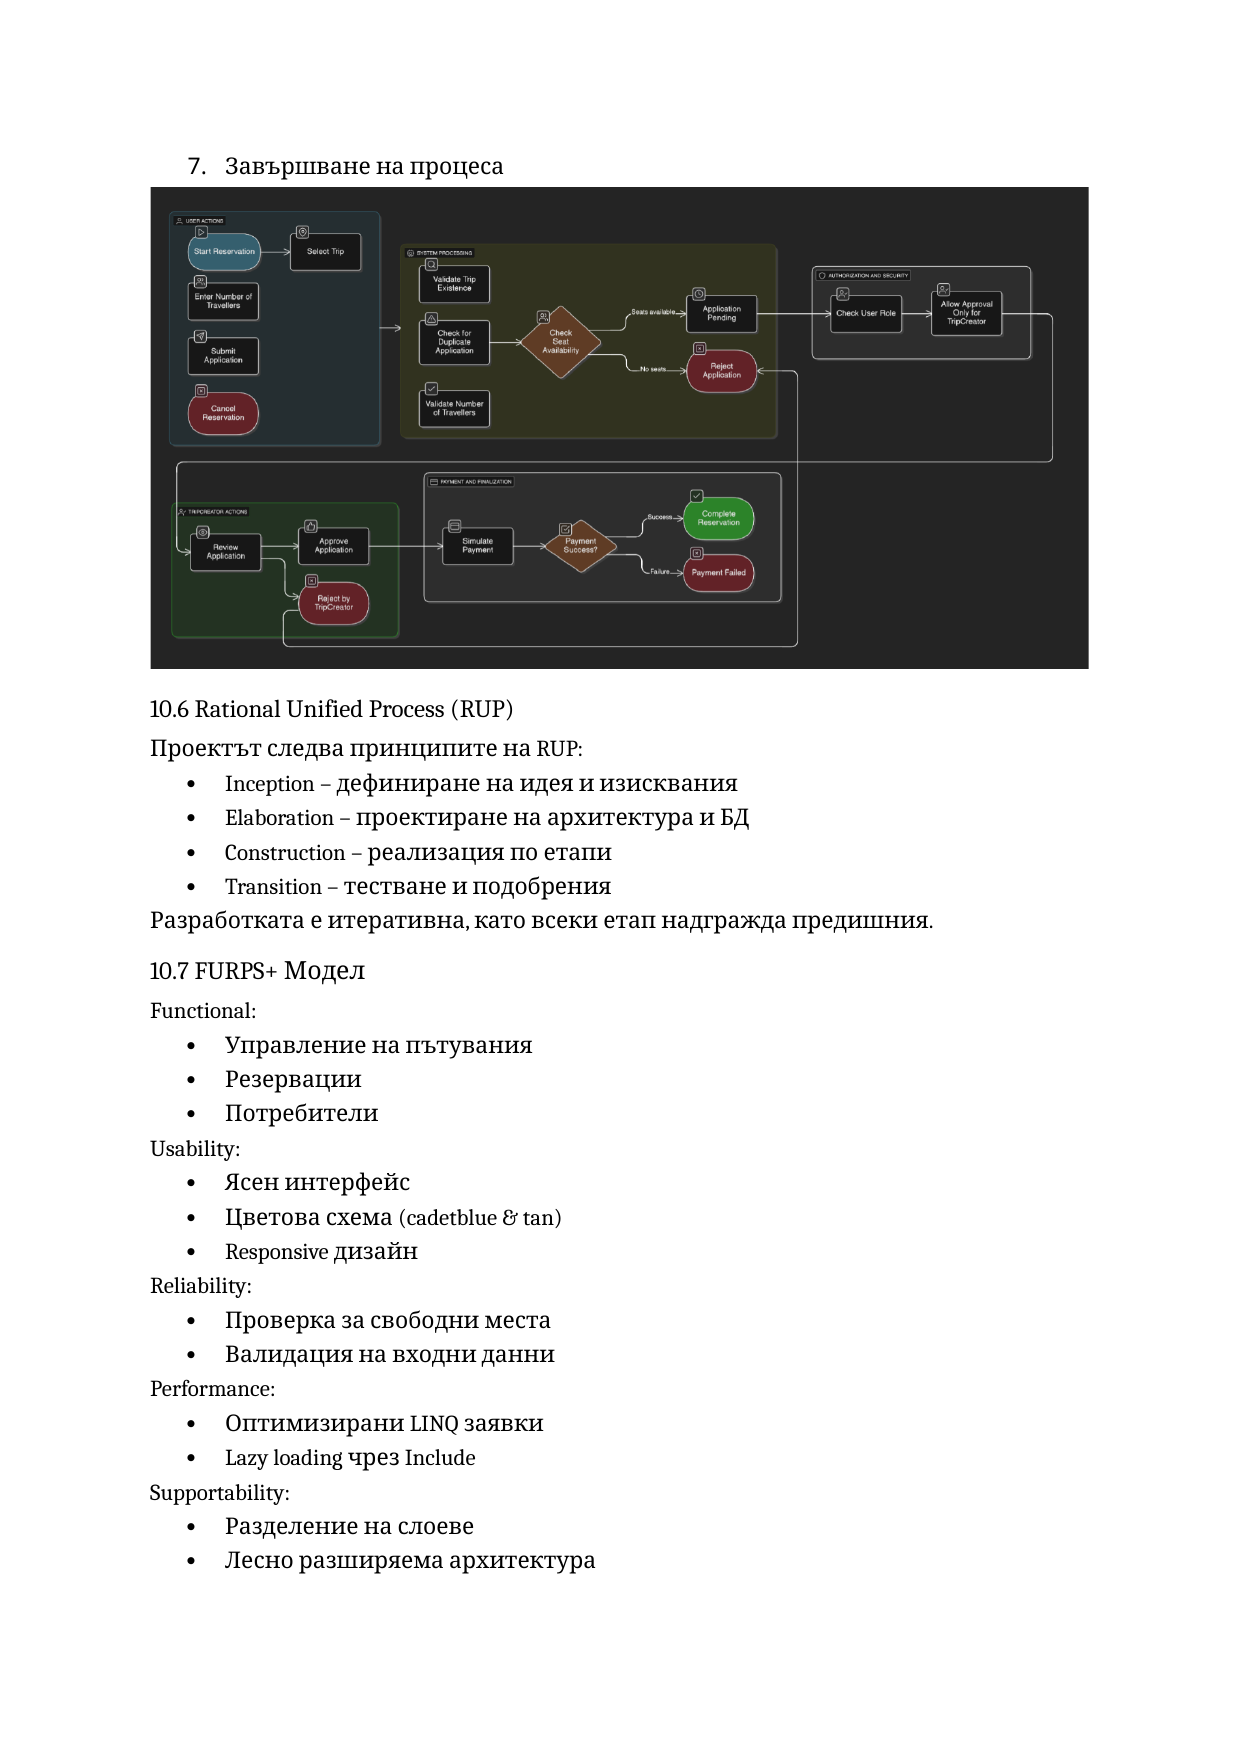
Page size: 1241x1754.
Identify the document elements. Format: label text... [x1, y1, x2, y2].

subtitle 10.6 Rational Unified Process (RUP) [150, 204, 1090, 724]
text Разработката е итеративна, като всеки етап надгражда предишния. [150, 908, 1090, 934]
text Проектът следва принципите на RUP: [150, 736, 1090, 762]
text Supportability: [150, 1479, 1090, 1506]
list Разделение на слоеве [187, 1514, 1090, 1540]
list Elaboration – проектиране на архитектура и БД [187, 805, 1090, 831]
list Lazy loading чрез Include [187, 1445, 1090, 1471]
list Оптимизирани LINQ заявки [187, 1411, 1090, 1437]
text Functional: [150, 998, 1090, 1024]
list Резервации [187, 1067, 1090, 1093]
text Usability: [150, 1136, 1090, 1162]
list Responsive дизайн [187, 1239, 1090, 1265]
list Ясен интерфейс [187, 1170, 1090, 1196]
list Цветова схема (cadetblue & tan) [187, 1204, 1090, 1231]
list Inception – дефиниране на идея и изисквания [187, 771, 1090, 797]
list Валидация на входни данни [187, 1342, 1090, 1368]
list Transition – тестване и подобрения [187, 874, 1090, 900]
list Завършване на процеса [187, 150, 1090, 181]
text Reliability: [150, 1273, 1090, 1299]
subtitle 10.7 FURPS+ Модел [150, 957, 1090, 986]
list Construction – реализация по етапи [187, 839, 1090, 866]
list Потребители [187, 1101, 1090, 1128]
text Performance: [150, 1376, 1090, 1403]
list Проверка за свободни места [187, 1307, 1090, 1334]
list Управление на пътувания [187, 1032, 1090, 1059]
list Лесно разширяема архитектура [187, 1548, 1090, 1574]
